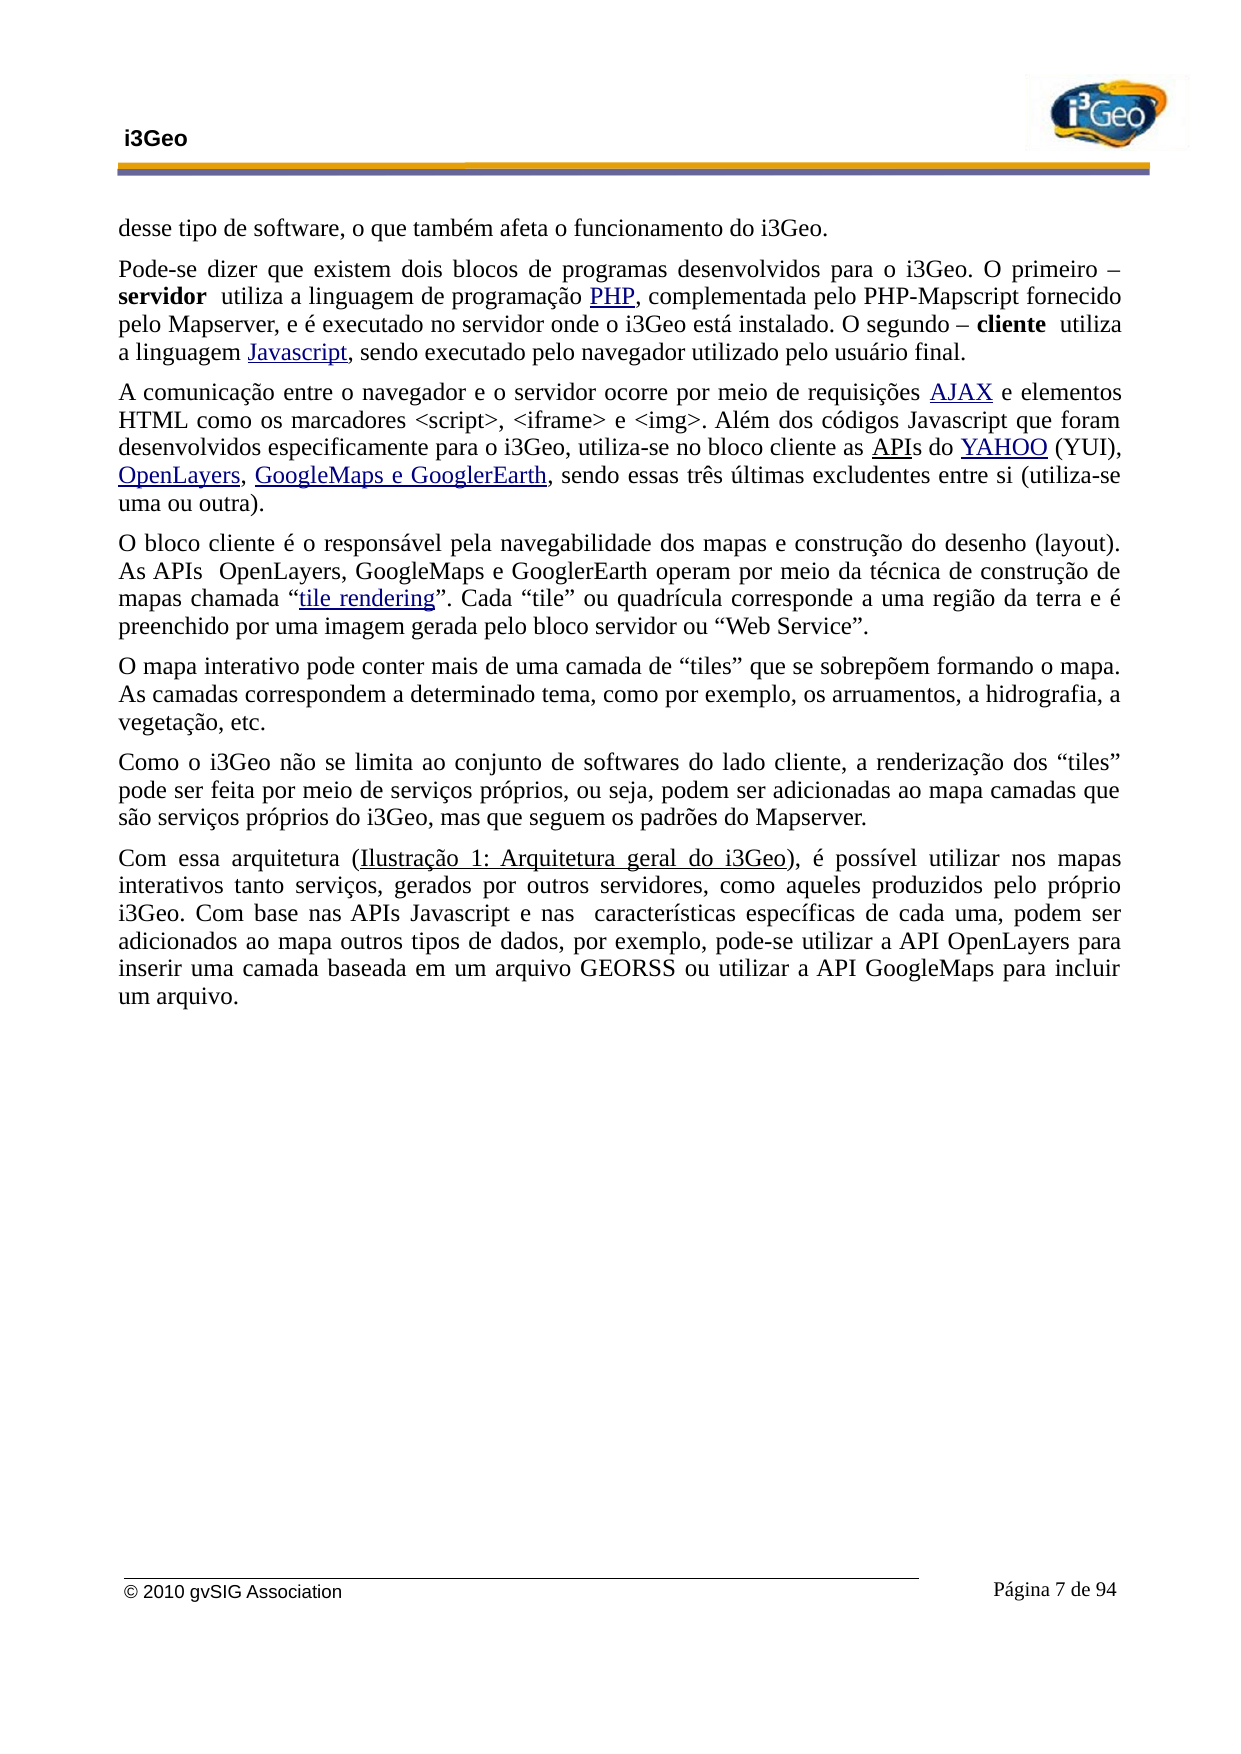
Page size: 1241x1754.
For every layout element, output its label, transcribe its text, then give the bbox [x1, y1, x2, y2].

text Com essa arquitetura (Ilustração 1: Arquitetura geral do i3Geo), é possível utilizar nos mapas interativos tanto serviços, gerados por outros servidores, como aqueles produzidos pelo próprio i3Geo. Com base nas APIs Javascript e nas características específicas de cada uma, podem ser adicionados ao mapa outros tipos de dados, por exemplo, pode-se utilizar a API OpenLayers para inserir uma camada baseada em um arquivo GEORSS ou utilizar a API GoogleMaps para incluir um arquivo. [118, 844, 1122, 1010]
text Como o i3Geo não se limita ao conjunto de softwares do lado cliente, a renderização dos “tiles” pode ser feita por meio de serviços próprios, ou seja, podem ser adicionadas ao mapa camadas que são serviços próprios do i3Geo, mas que seguem os padrões do Mapserver. [118, 748, 1122, 831]
picture [1025, 74, 1191, 151]
text O bloco cliente é o responsável pela navegabilidade dos mapas e construção do desenho (layout). As APIs OpenLayers, GoogleMaps e GooglerEarth operam por meio da técnica de construção de mapas chamada “tile rendering”. Cada “tile” ou quadrícula corresponde a uma região da terra e é preenchido por uma imagem gerada pelo bloco servidor ou “Web Service”. [118, 529, 1122, 640]
text desse tipo de software, o que também afeta o funcionamento do i3Geo. [118, 214, 1122, 242]
text A comunicação entre o navegador e o servidor ocorre por meio de requisições AJAX e elementos HTML como os marcadores <script>, <iframe> e <img>. Além dos códigos Javascript que foram desenvolvidos especificamente para o i3Geo, utiliza-se no bloco cliente as APIs do YAHOO (YUI), OpenLayers, GoogleMaps e GooglerEarth, sendo essas três últimas excludentes entre si (utiliza-se uma ou outra). [118, 378, 1122, 517]
text Pode-se dizer que existem dois blocos de programas desenvolvidos para o i3Geo. O primeiro – servidor utiliza a linguagem de programação PHP, complementada pelo PHP-Mapscript fornecido pelo Mapserver, e é executado no servidor onde o i3Geo está instalado. O segundo – cliente utiliza a linguagem Javascript, sendo executado pelo navegador utilizado pelo usuário final. [118, 255, 1122, 366]
text O mapa interativo pode conter mais de uma camada de “tiles” que se sobrepõem formando o mapa. As camadas correspondem a determinado tema, como por exemplo, os arruamentos, a hidrografia, a vegetação, etc. [118, 652, 1122, 736]
